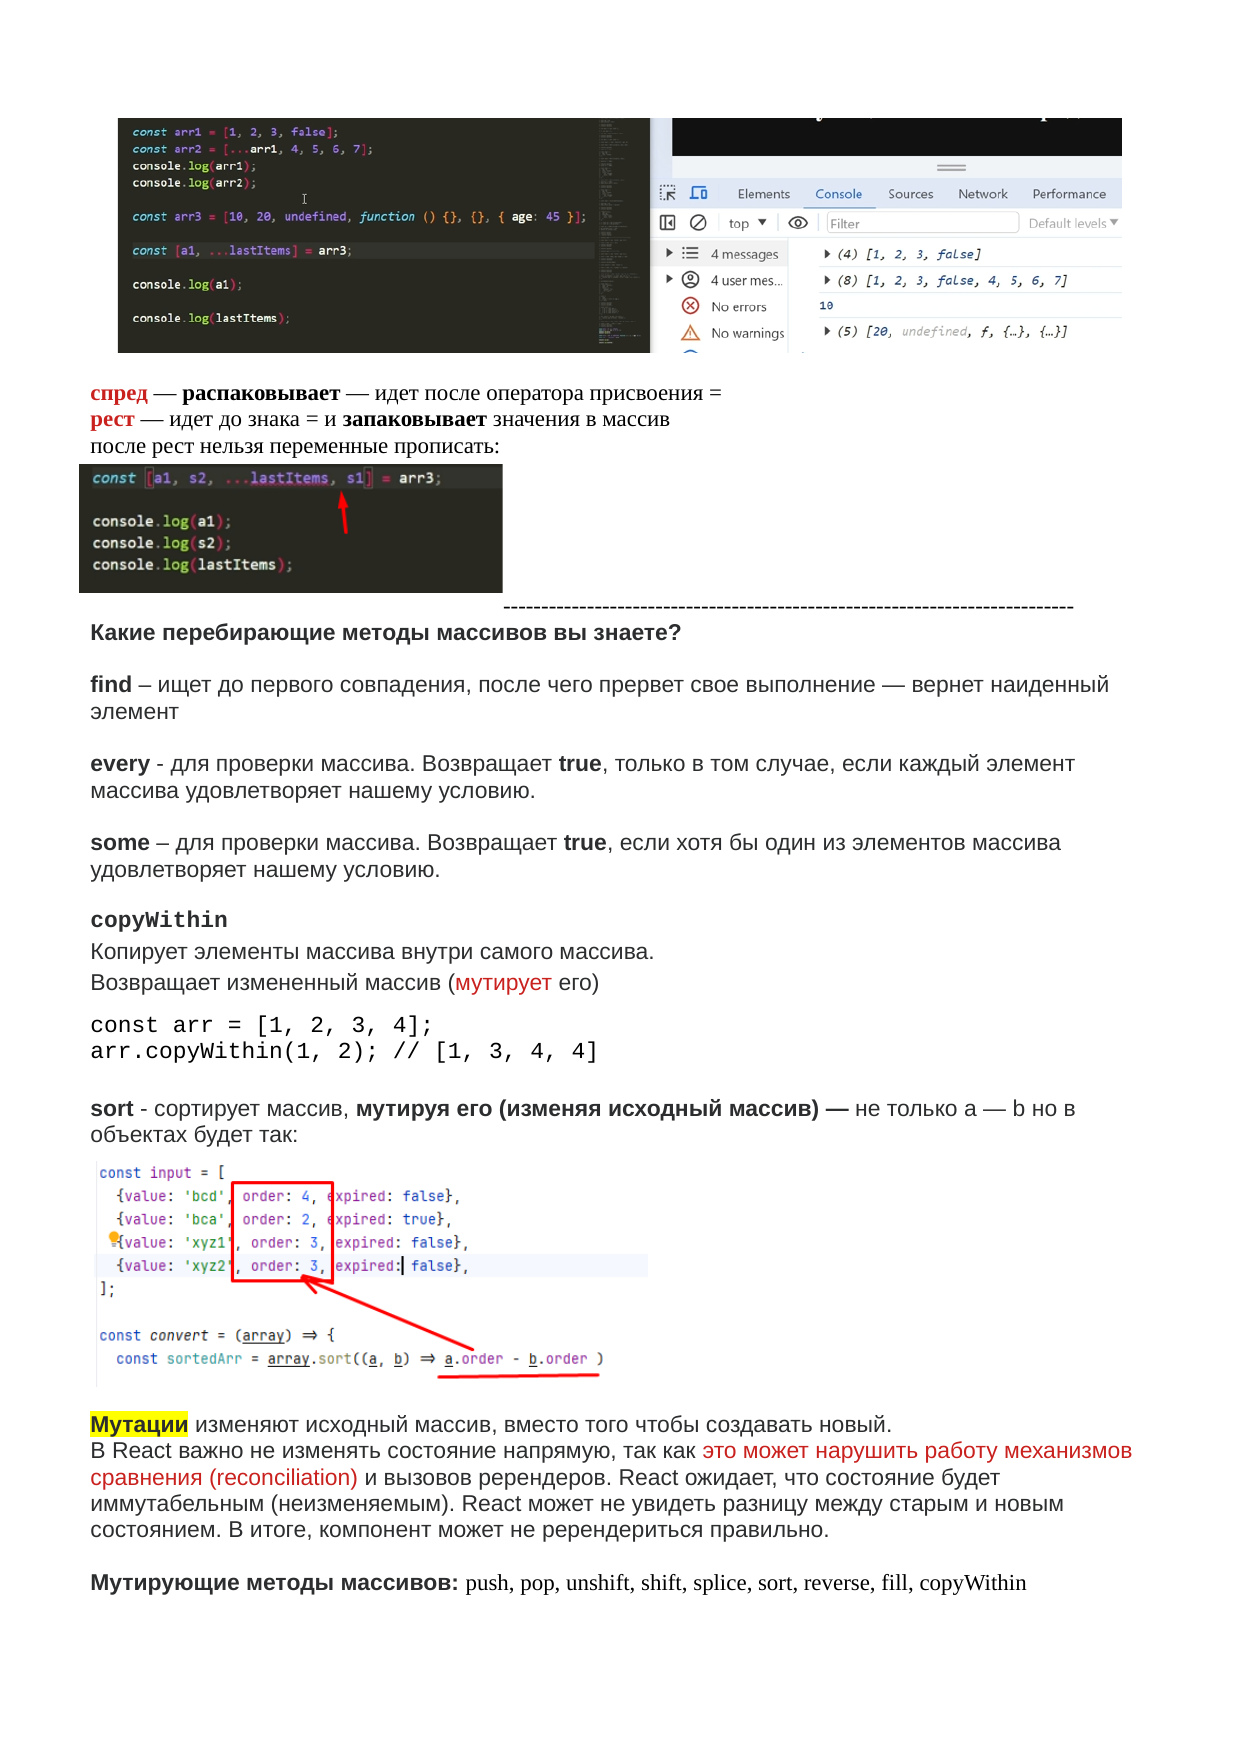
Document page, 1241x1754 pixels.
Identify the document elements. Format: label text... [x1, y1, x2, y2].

text В React важно не изменять состояние напрямую, так как это может нарушить работу механизмов сравнения (reconciliation) и вызовов ререндеров. React ожидает, что состояние будет иммутабельным (неизменяемым). React может не увидеть разницу между старым и новым состоянием. В итоге, компонент может не ререндериться правильно. [90, 1437, 1150, 1543]
text рест — идет до знака = и запаковывает значения в массив [90, 405, 1150, 432]
text --------------------------------------------------------------------------- [90, 592, 1150, 618]
text Мутации изменяют исходный массив, вместо того чтобы создавать новый. [90, 1411, 1150, 1437]
text Какие перебирающие методы массивов вы знаете? [90, 618, 1150, 645]
picture [94, 1161, 648, 1387]
text find – ищет до первого совпадения, после чего прервет свое выполнение — вернет наиденный элемент every - для проверки массива. Возвращает true, только в том случае, если каждый элемент массива удовлетворяет нашему условию. [90, 671, 1150, 803]
text спред — распаковывает — идет после оператора присвоения = [90, 379, 1150, 405]
text some – для проверки массива. Возвращает true, если хотя бы один из элементов массива удовлетворяет нашему условию. [90, 803, 1150, 882]
picture [117, 118, 1122, 353]
text после рест нельзя переменные прописать: [90, 432, 1150, 458]
text Мутирующие методы массивов: push, pop, unshift, shift, splice, sort, reverse, fill, copyWithin [90, 1569, 1150, 1595]
picture [79, 464, 503, 593]
text arr.copyWithin(1, 2); // [1, 3, 4, 4] [90, 1039, 1150, 1065]
text const arr = [1, 2, 3, 4]; [90, 1013, 1150, 1039]
text sort - сортирует массив, мутируя его (изменяя исходный массив) — не только а — b но в объектах будет так: [90, 1094, 1150, 1147]
text copyWithin Копирует элементы массива внутри самого массива. Возвращает измененный массив (мутирует его) [90, 908, 1150, 995]
